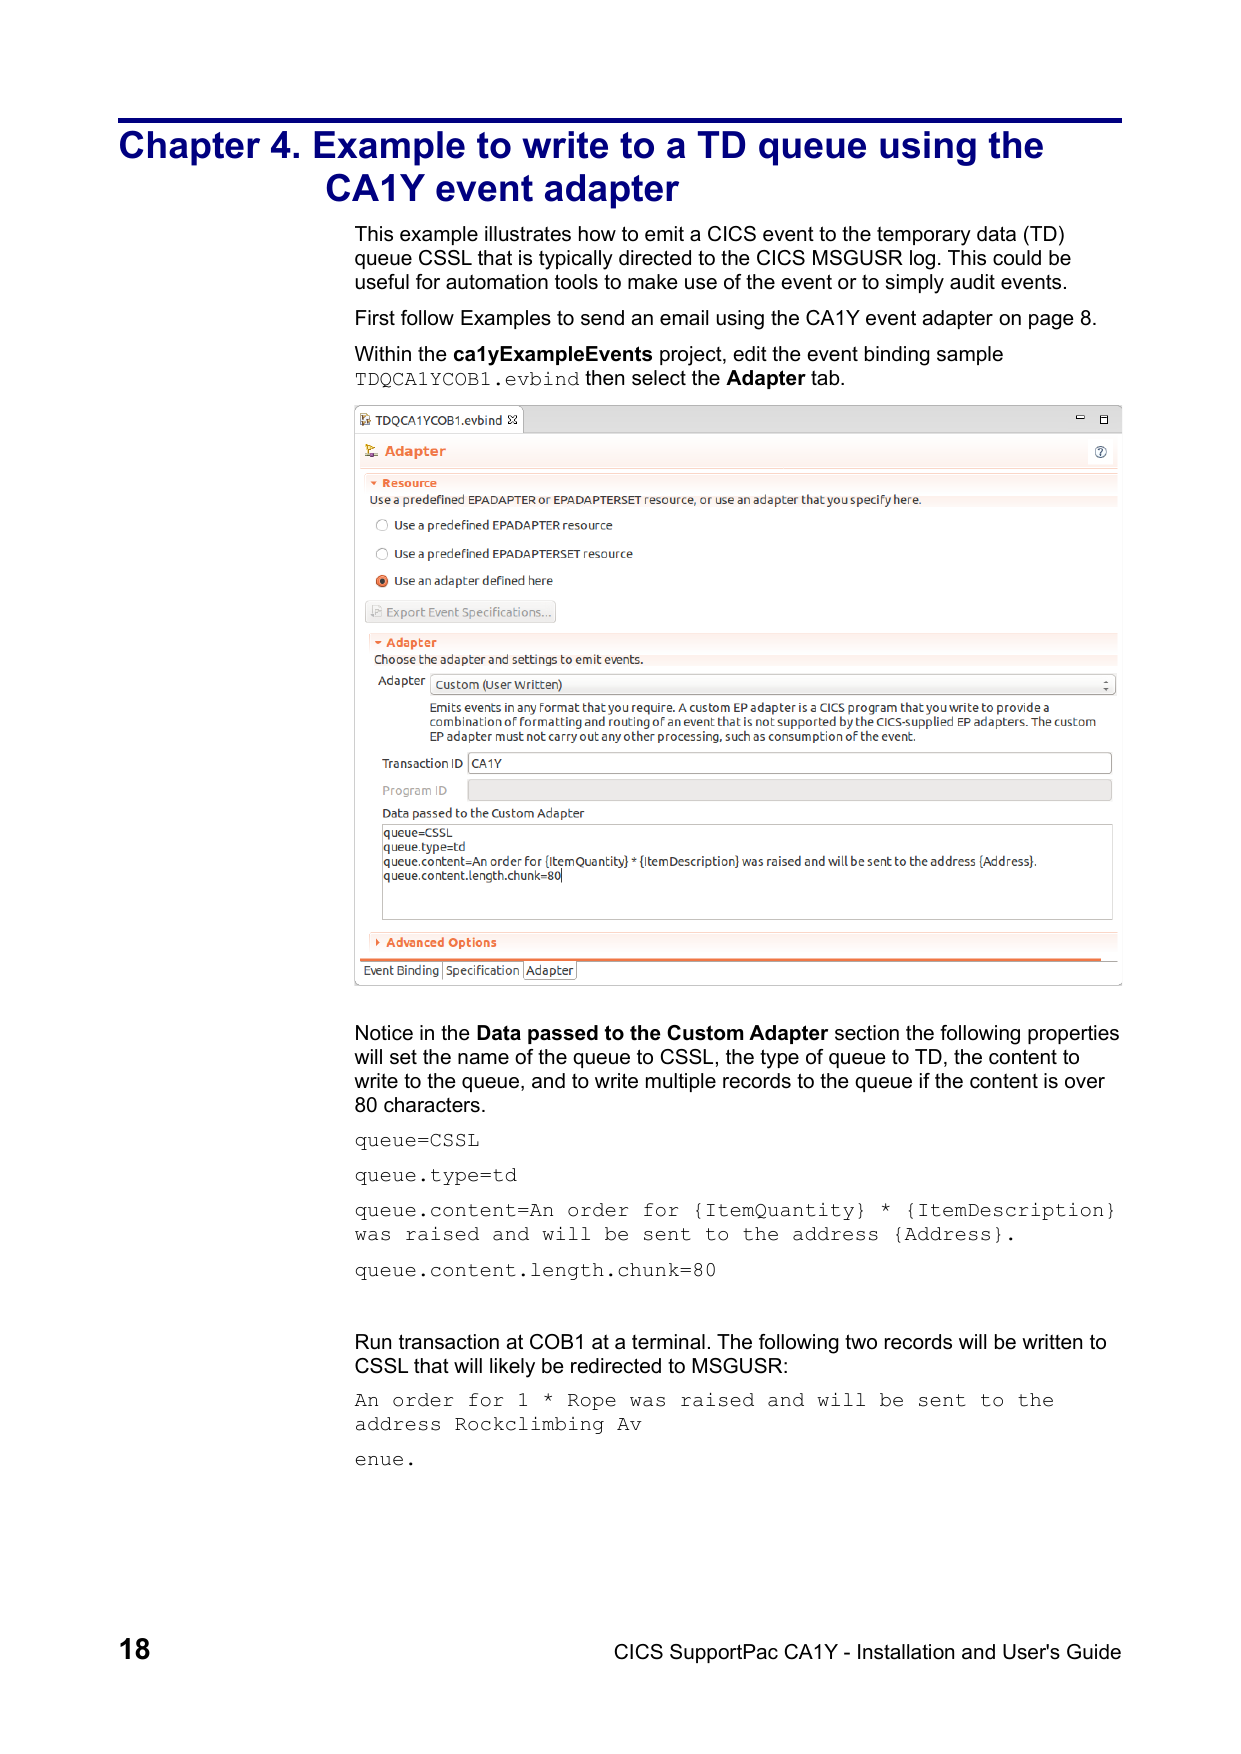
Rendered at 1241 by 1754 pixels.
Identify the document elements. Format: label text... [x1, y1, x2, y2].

text First follow Examples to send an email using the CA1Y event adapter on page 8. [354, 306, 1122, 329]
text queue.type=td [354, 1164, 1122, 1188]
text Within the ca1yExampleEvents project, edit the event binding sample TDQCA1YCOB1.evbind then select the Adapter tab. [354, 341, 1122, 391]
text An order for 1 * Rope was raised and will be sent to the address Rockclimbing Av [354, 1389, 1122, 1437]
text enue. [354, 1448, 1122, 1472]
text queue=CSSL [354, 1129, 1122, 1152]
picture [354, 405, 1123, 986]
text queue.content.length.chunk=80 [354, 1258, 1122, 1282]
text queue.content=An order for {ItemQuantity} * {ItemDescription} was raised and will be sent to the address {Address}. [354, 1199, 1122, 1247]
text Notice in the Data passed to the Custom Adapter section the following properties will set the name of the queue to CSSL, the type of queue to TD, the content to write to the queue, and to write multiple records to the queue if the content is over 80 characters. [354, 1021, 1122, 1117]
subtitle Example to write to a TD queue using the CA1Y event adapter [118, 123, 1122, 209]
text This example illustrates how to emit a CICS event to the temporary data (TD) queue CSSL that is typically directed to the CICS MSGUSR log. This could be useful for automation tools to make use of the event or to simply audit events. [354, 222, 1122, 294]
text Run transaction at COB1 at a terminal. The following two records will be written to CSSL that will likely be redirected to MSGUSR: [354, 1330, 1122, 1378]
